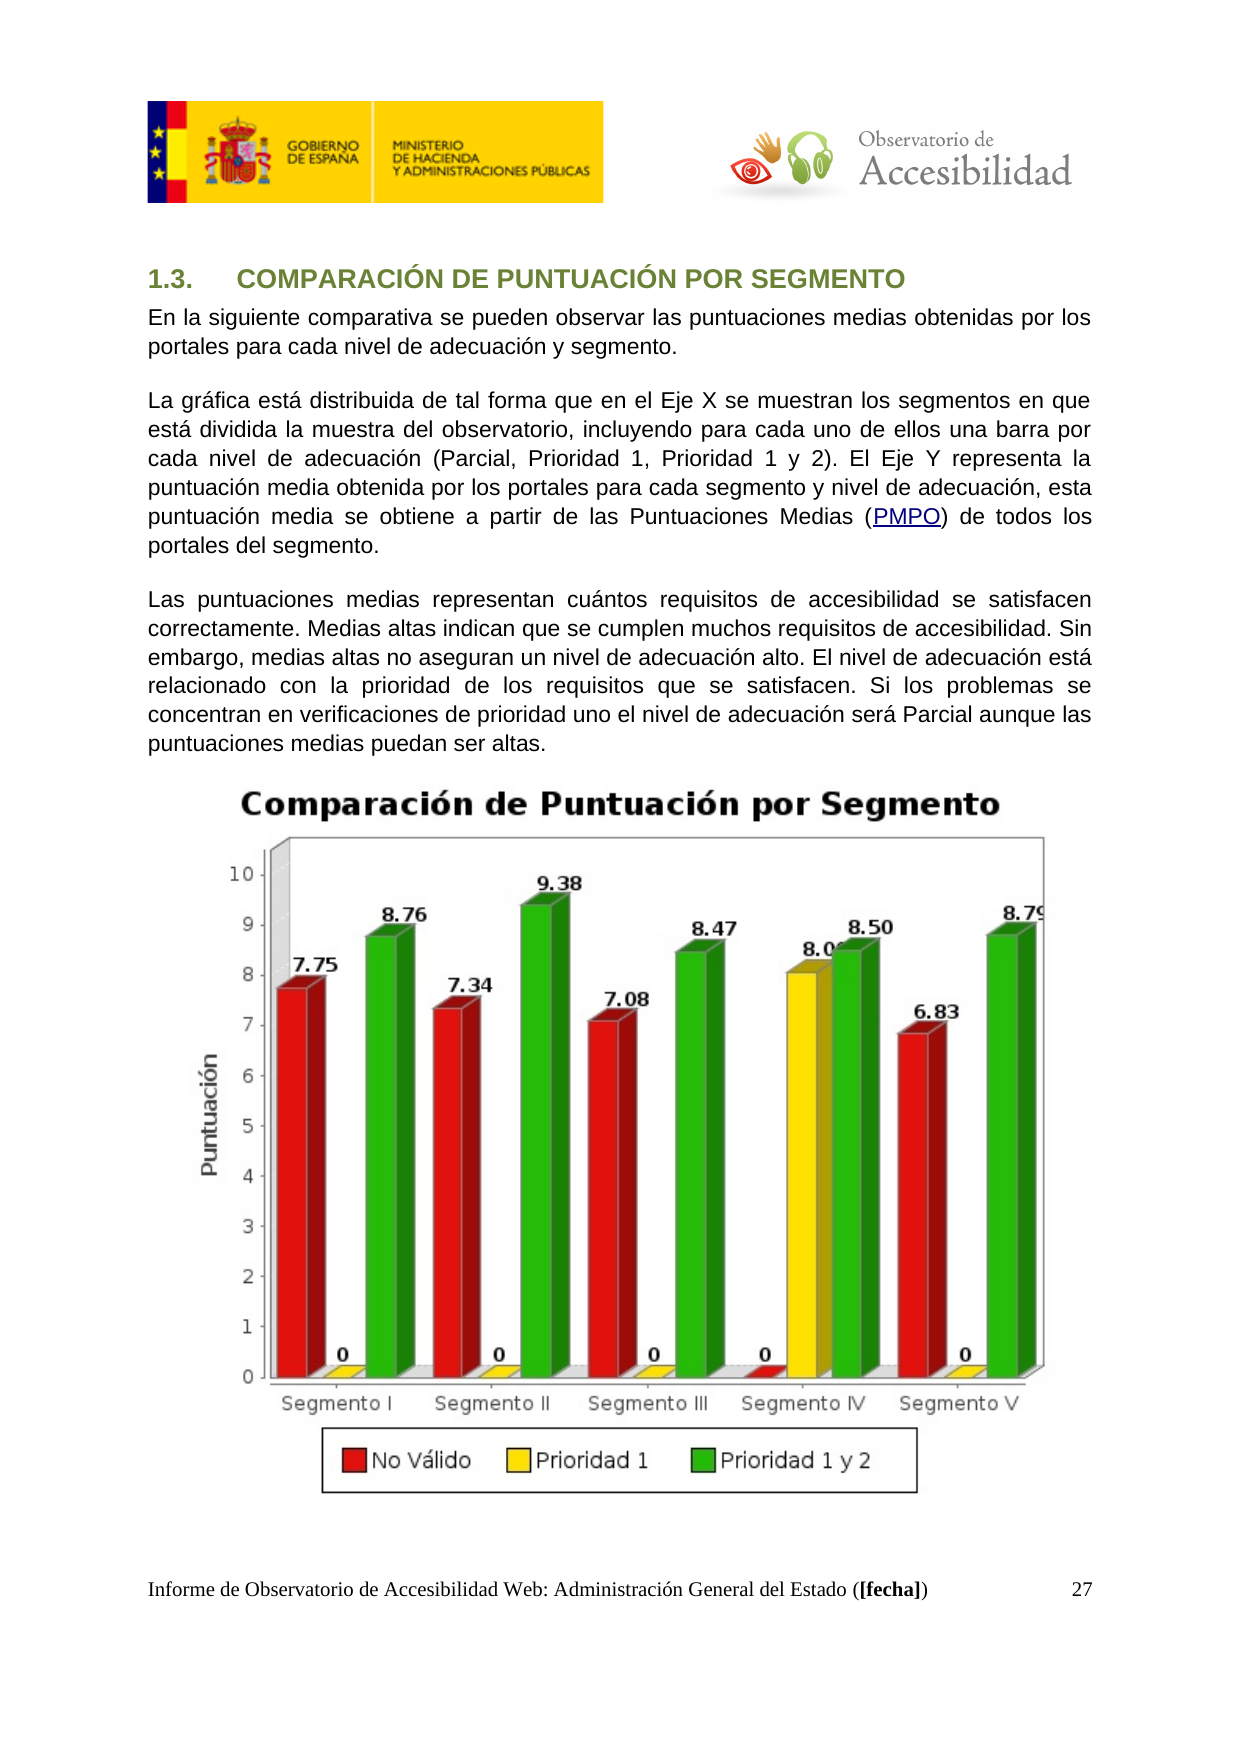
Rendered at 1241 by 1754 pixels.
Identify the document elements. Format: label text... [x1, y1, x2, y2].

text Las puntuaciones medias representan cuántos requisitos de accesibilidad se satisfacen correctamente. Medias altas indican que se cumplen muchos requisitos de accesibilidad. Sin embargo, medias altas no aseguran un nivel de adecuación alto. El nivel de adecuación está relacionado con la prioridad de los requisitos que se satisfacen. Si los problemas se concentran en verificaciones de prioridad uno el nivel de adecuación será Parcial aunque las puntuaciones medias puedan ser altas. [148, 586, 1092, 757]
picture [710, 122, 1086, 205]
text En la siguiente comparativa se pueden observar las puntuaciones medias obtenidas por los portales para cada nivel de adecuación y segmento. [148, 304, 1092, 359]
text La gráfica está distribuida de tal forma que en el Eje X se muestran los segmentos en que está dividida la muestra del observatorio, incluyendo para cada uno de ellos una barra por cada nivel de adecuación (Parcial, Prioridad 1, Prioridad 1 y 2). El Eje Y representa la puntuación media obtenida por los portales para cada segmento y nivel de adecuación, esta puntuación media se obtiene a partir de las Puntuaciones Medias (PMPO) de todos los portales del segmento. [148, 387, 1092, 558]
list Comparación de puntuación por segmento [148, 263, 1092, 294]
picture [147, 101, 604, 203]
picture [178, 784, 1062, 1495]
